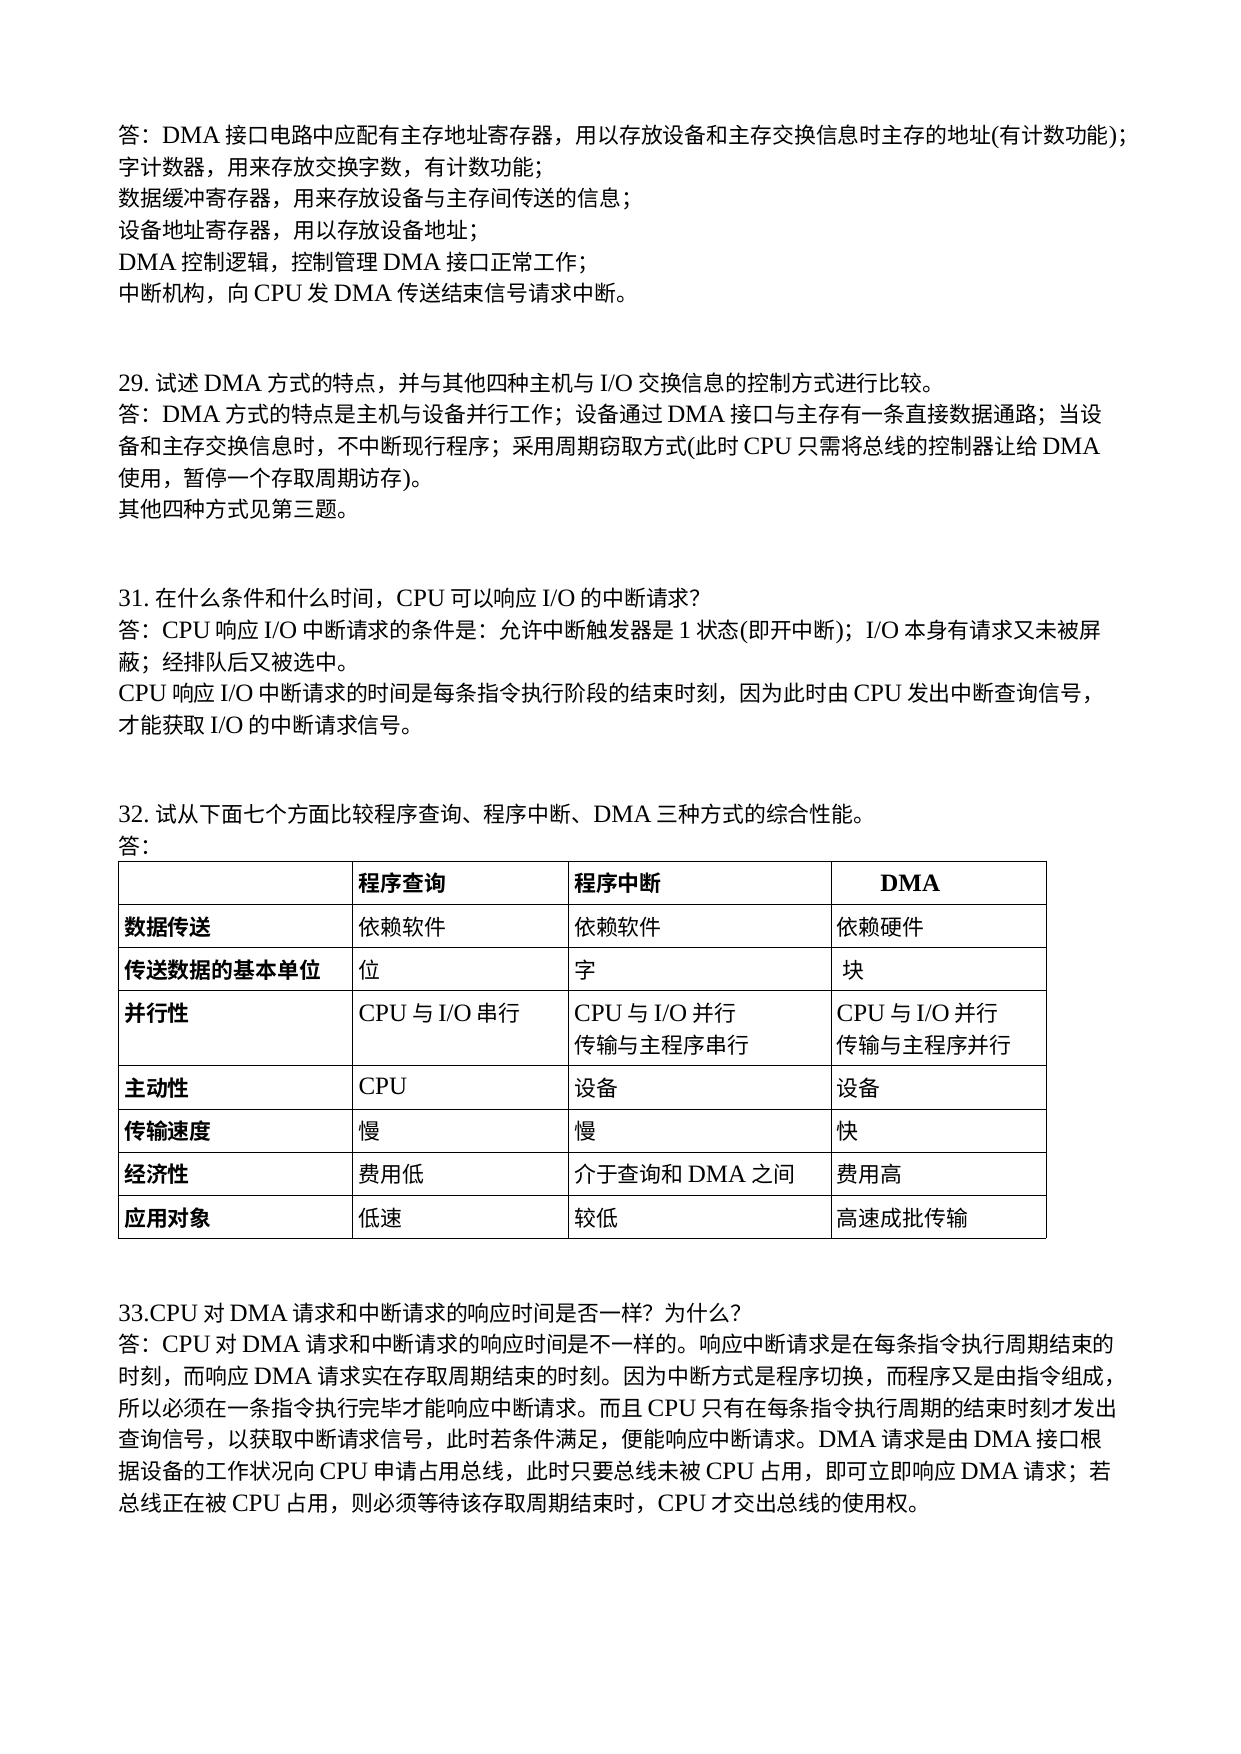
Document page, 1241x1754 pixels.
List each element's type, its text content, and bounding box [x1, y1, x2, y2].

text 33.CPU对DMA请求和中断请求的响应时间是否一样？为什么？ [118, 1296, 1122, 1327]
text 答：DMA方式的特点是主机与设备并行工作；设备通过DMA接口与主存有一条直接数据通路；当设备和主存交换信息时，不中断现行程序；采用周期窃取方式(此时CPU只需将总线的控制器让给DMA使用，暂停一个存取周期访存)。 [118, 397, 1122, 492]
text CPU响应I/O中断请求的时间是每条指令执行阶段的结束时刻，因为此时由CPU发出中断查询信号，才能获取I/O的中断请求信号。 [118, 676, 1122, 740]
table_cell 设备 [569, 1066, 831, 1108]
text 答：CPU对DMA请求和中断请求的响应时间是不一样的。响应中断请求是在每条指令执行周期结束的时刻，而响应DMA请求实在存取周期结束的时刻。因为中断方式是程序切换，而程序又是由指令组成，所以必须在一条指令执行完毕才能响应中断请求。而且CPU只有在每条指令执行周期的结束时刻才发出查询信号，以获取中断请求信号，此时若条件满足，便能响应中断请求。DMA请求是由DMA接口根据设备的工作状况向CPU申请占用总线，此时只要总线未被CPU占用，即可立即响应DMA请求；若总线正在被CPU占用，则必须等待该存取周期结束时，CPU才交出总线的使用权。 [118, 1327, 1122, 1517]
table_cell 并行性 [119, 991, 352, 1065]
table_header [119, 862, 352, 904]
table_cell 传送数据的基本单位 [119, 948, 352, 990]
table_cell CPU与I/O串行 [353, 991, 568, 1065]
text 32. 试从下面七个方面比较程序查询、程序中断、DMA三种方式的综合性能。 [118, 797, 1122, 829]
table_cell 慢 [353, 1110, 568, 1152]
table_cell CPU与I/O并行 传输与主程序并行 [832, 991, 1046, 1065]
table_cell 字 [569, 948, 831, 990]
text 答： [118, 829, 1122, 861]
table_cell 快 [832, 1110, 1046, 1152]
text 答：CPU响应I/O中断请求的条件是：允许中断触发器是1状态(即开中断)；I/O本身有请求又未被屏蔽；经排队后又被选中。 [118, 613, 1122, 676]
table_cell CPU [353, 1066, 568, 1108]
table_cell 依赖软件 [353, 905, 568, 947]
table_cell 块 [832, 948, 1046, 990]
table_cell 较低 [569, 1196, 831, 1238]
text 中断机构，向CPU发DMA传送结束信号请求中断。 [118, 276, 1122, 308]
table_cell 位 [353, 948, 568, 990]
table_header 程序查询 [353, 862, 568, 904]
table_cell 低速 [353, 1196, 568, 1238]
table_cell 设备 [832, 1066, 1046, 1108]
text 其他四种方式见第三题。 [118, 492, 1122, 524]
table_cell 依赖软件 [569, 905, 831, 947]
table_cell 应用对象 [119, 1196, 352, 1238]
table_cell 经济性 [119, 1153, 352, 1195]
text 29. 试述DMA方式的特点，并与其他四种主机与I/O交换信息的控制方式进行比较。 [118, 366, 1122, 397]
table_header DMA [832, 862, 1046, 904]
table_cell CPU与I/O并行 传输与主程序串行 [569, 991, 831, 1065]
table_cell 高速成批传输 [832, 1196, 1046, 1238]
table_cell 介于查询和DMA之间 [569, 1153, 831, 1195]
text 31. 在什么条件和什么时间，CPU可以响应I/O的中断请求？ [118, 581, 1122, 613]
table_header 程序中断 [569, 862, 831, 904]
text DMA控制逻辑，控制管理DMA接口正常工作； [118, 245, 1122, 276]
table_cell 数据传送 [119, 905, 352, 947]
table_cell 费用高 [832, 1153, 1046, 1195]
table_cell 慢 [569, 1110, 831, 1152]
text 答：DMA接口电路中应配有主存地址寄存器，用以存放设备和主存交换信息时主存的地址(有计数功能)；字计数器，用来存放交换字数，有计数功能； [118, 118, 1122, 181]
table_cell 传输速度 [119, 1110, 352, 1152]
text 数据缓冲寄存器，用来存放设备与主存间传送的信息； [118, 181, 1122, 213]
text 设备地址寄存器，用以存放设备地址； [118, 213, 1122, 245]
table_cell 费用低 [353, 1153, 568, 1195]
table_cell 依赖硬件 [832, 905, 1046, 947]
table_cell 主动性 [119, 1066, 352, 1108]
